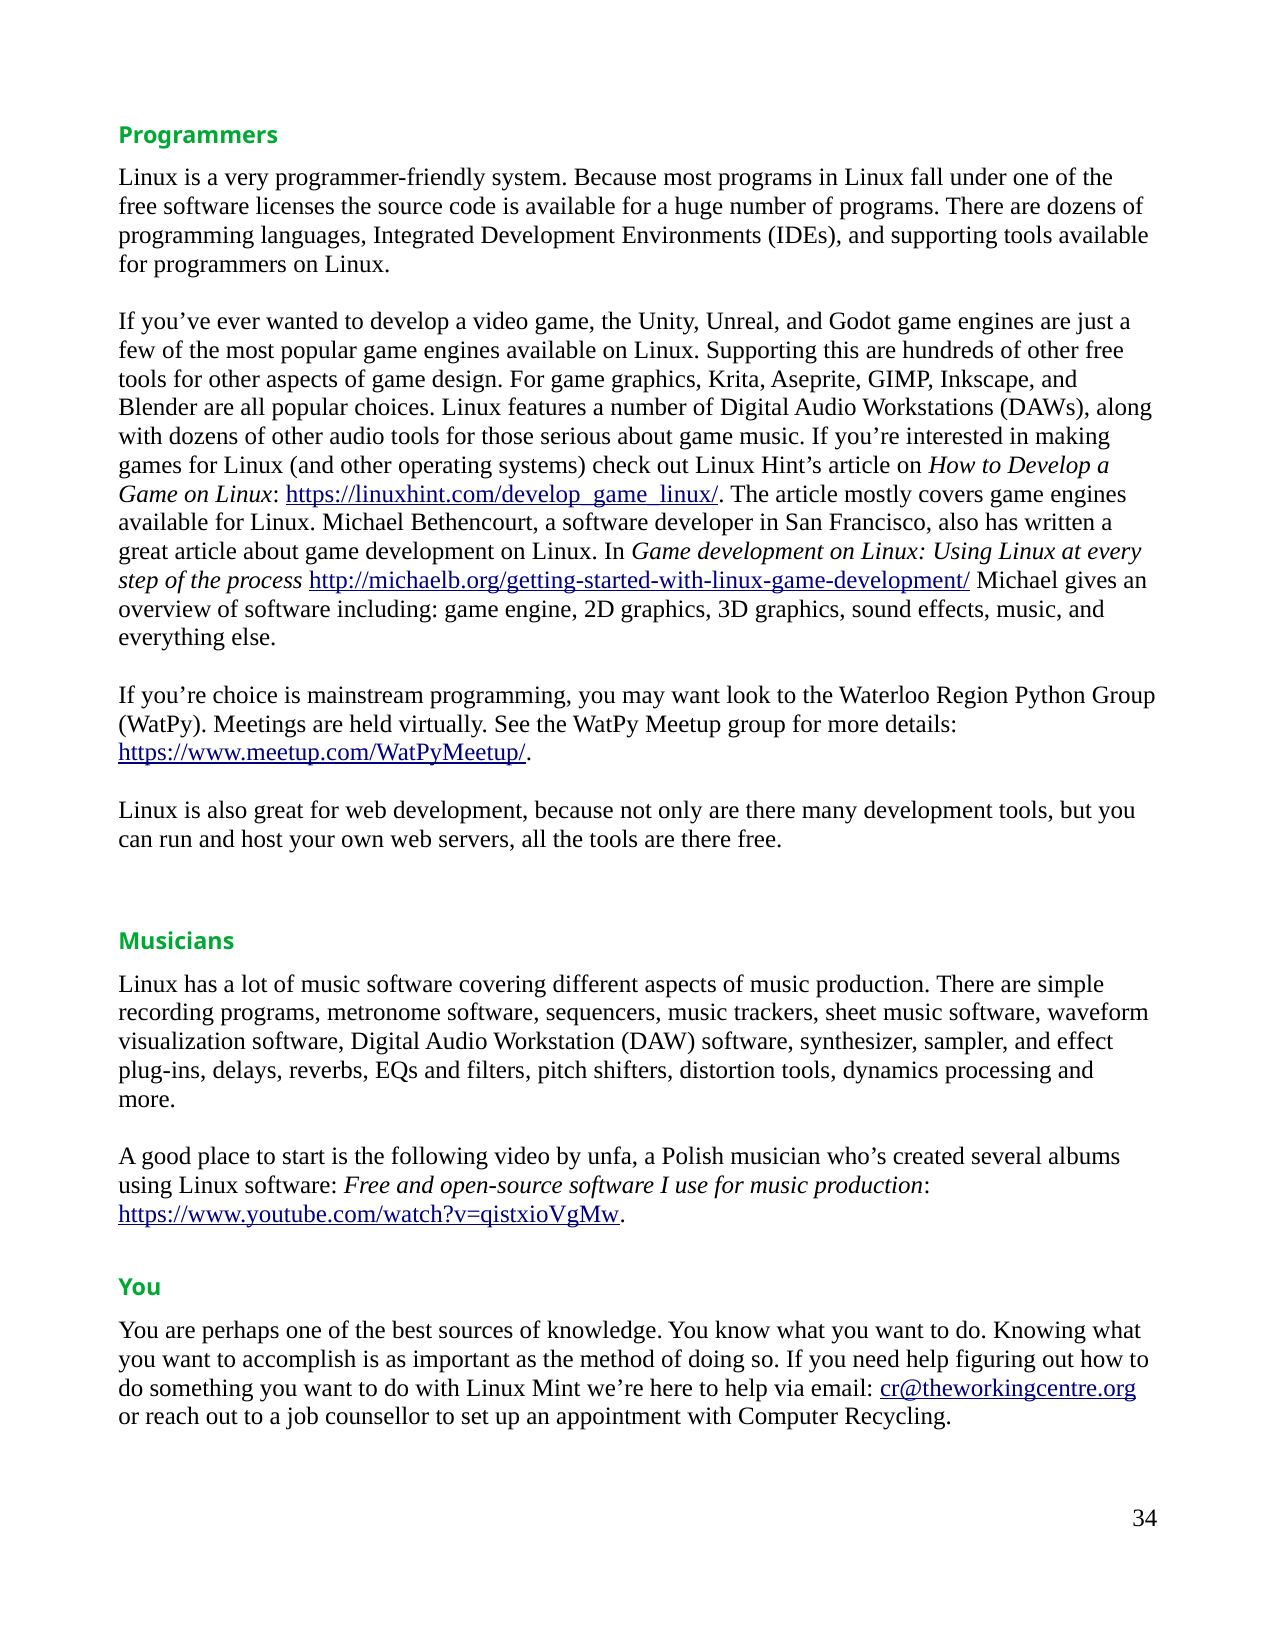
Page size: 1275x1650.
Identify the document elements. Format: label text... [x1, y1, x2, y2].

text Linux is also great for web development, because not only are there many development tools, but you can run and host your own web servers, all the tools are there free. [118, 795, 1157, 852]
text Linux has a lot of music software covering different aspects of music production. There are simple recording programs, metronome software, sequencers, music trackers, sheet music software, waveform visualization software, Digital Audio Workstation (DAW) software, synthesizer, sampler, and effect plug-ins, delays, reverbs, EQs and filters, pitch shifters, distortion tools, dynamics processing and more. [118, 969, 1157, 1112]
subtitle Musicians [118, 924, 1157, 956]
subtitle You [118, 1271, 1157, 1303]
text If you’ve ever wanted to develop a video game, the Unity, Unreal, and Godot game engines are just a few of the most popular game engines available on Linux. Supporting this are hundreds of other free tools for other aspects of game design. For game graphics, Krita, Aseprite, GIMP, Inkscape, and Blender are all popular choices. Linux features a number of Digital Audio Workstations (DAWs), along with dozens of other audio tools for those serious about game music. If you’re interested in making games for Linux (and other operating systems) check out Linux Hint’s article on How to Develop a Game on Linux: https://linuxhint.com/develop_game_linux/. The article mostly covers game engines available for Linux. Michael Bethencourt, a software developer in San Francisco, also has written a great article about game development on Linux. In Game development on Linux: Using Linux at every step of the process http://michaelb.org/getting-started-with-linux-game-development/ Michael gives an overview of software including: game engine, 2D graphics, 3D graphics, sound effects, music, and everything else. [118, 306, 1157, 651]
subtitle Programmers [118, 118, 1157, 150]
text If you’re choice is mainstream programming, you may want look to the Waterloo Region Python Group (WatPy). Meetings are held virtually. See the WatPy Meetup group for more details: https://www.meetup.com/WatPyMeetup/. [118, 680, 1157, 766]
text You are perhaps one of the best sources of knowledge. You know what you want to do. Knowing what you want to accomplish is as important as the method of doing so. If you need help figuring out how to do something you want to do with Linux Mint we’re here to help via email: cr@theworkingcentre.org or reach out to a job counsellor to set up an appointment with Computer Recycling. [118, 1315, 1157, 1430]
text A good place to start is the following video by unfa, a Polish musician who’s created several albums using Linux software: Free and open-source software I use for music production: https://www.youtube.com/watch?v=qistxioVgMw. [118, 1141, 1157, 1227]
text Linux is a very programmer-friendly system. Because most programs in Linux fall under one of the free software licenses the source code is available for a huge number of programs. There are dozens of programming languages, Integrated Development Environments (IDEs), and supporting tools available for programmers on Linux. [118, 162, 1157, 277]
